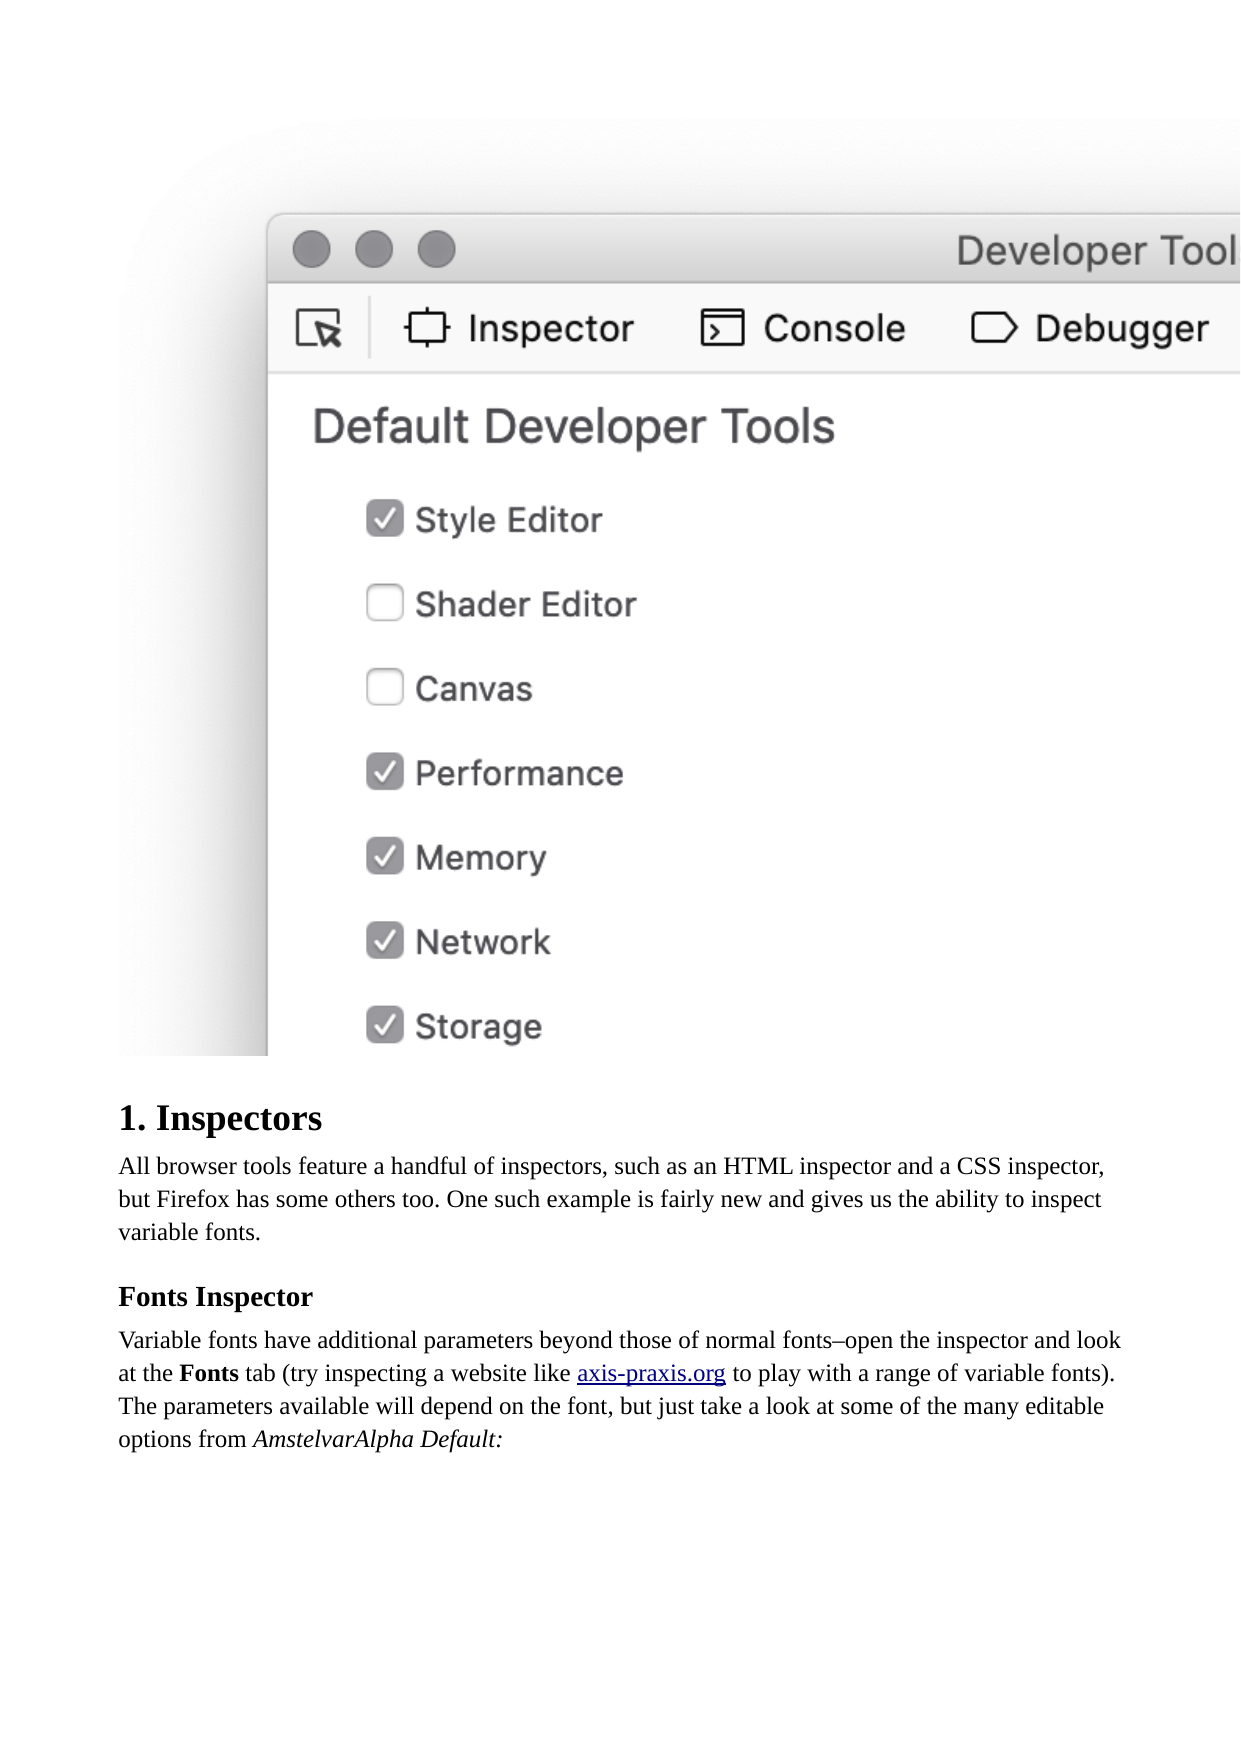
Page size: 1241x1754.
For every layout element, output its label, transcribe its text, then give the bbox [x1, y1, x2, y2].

subtitle 1. Inspectors [118, 1095, 1122, 1138]
picture [118, 118, 1241, 1056]
text All browser tools feature a handful of inspectors, such as an HTML inspector and a CSS inspector, but Firefox has some others too. One such example is fairly new and gives us the ability to inspect variable fonts. [118, 1151, 1122, 1246]
subtitle Fonts Inspector [118, 1279, 1122, 1313]
text Variable fonts have additional parameters beyond those of normal fonts–open the inspector and look at the Fonts tab (try inspecting a website like axis-praxis.org to play with a range of variable fonts). The parameters available will depend on the font, but just take a look at some of the many editable options from AmstelvarAlpha Default: [118, 1325, 1122, 1453]
